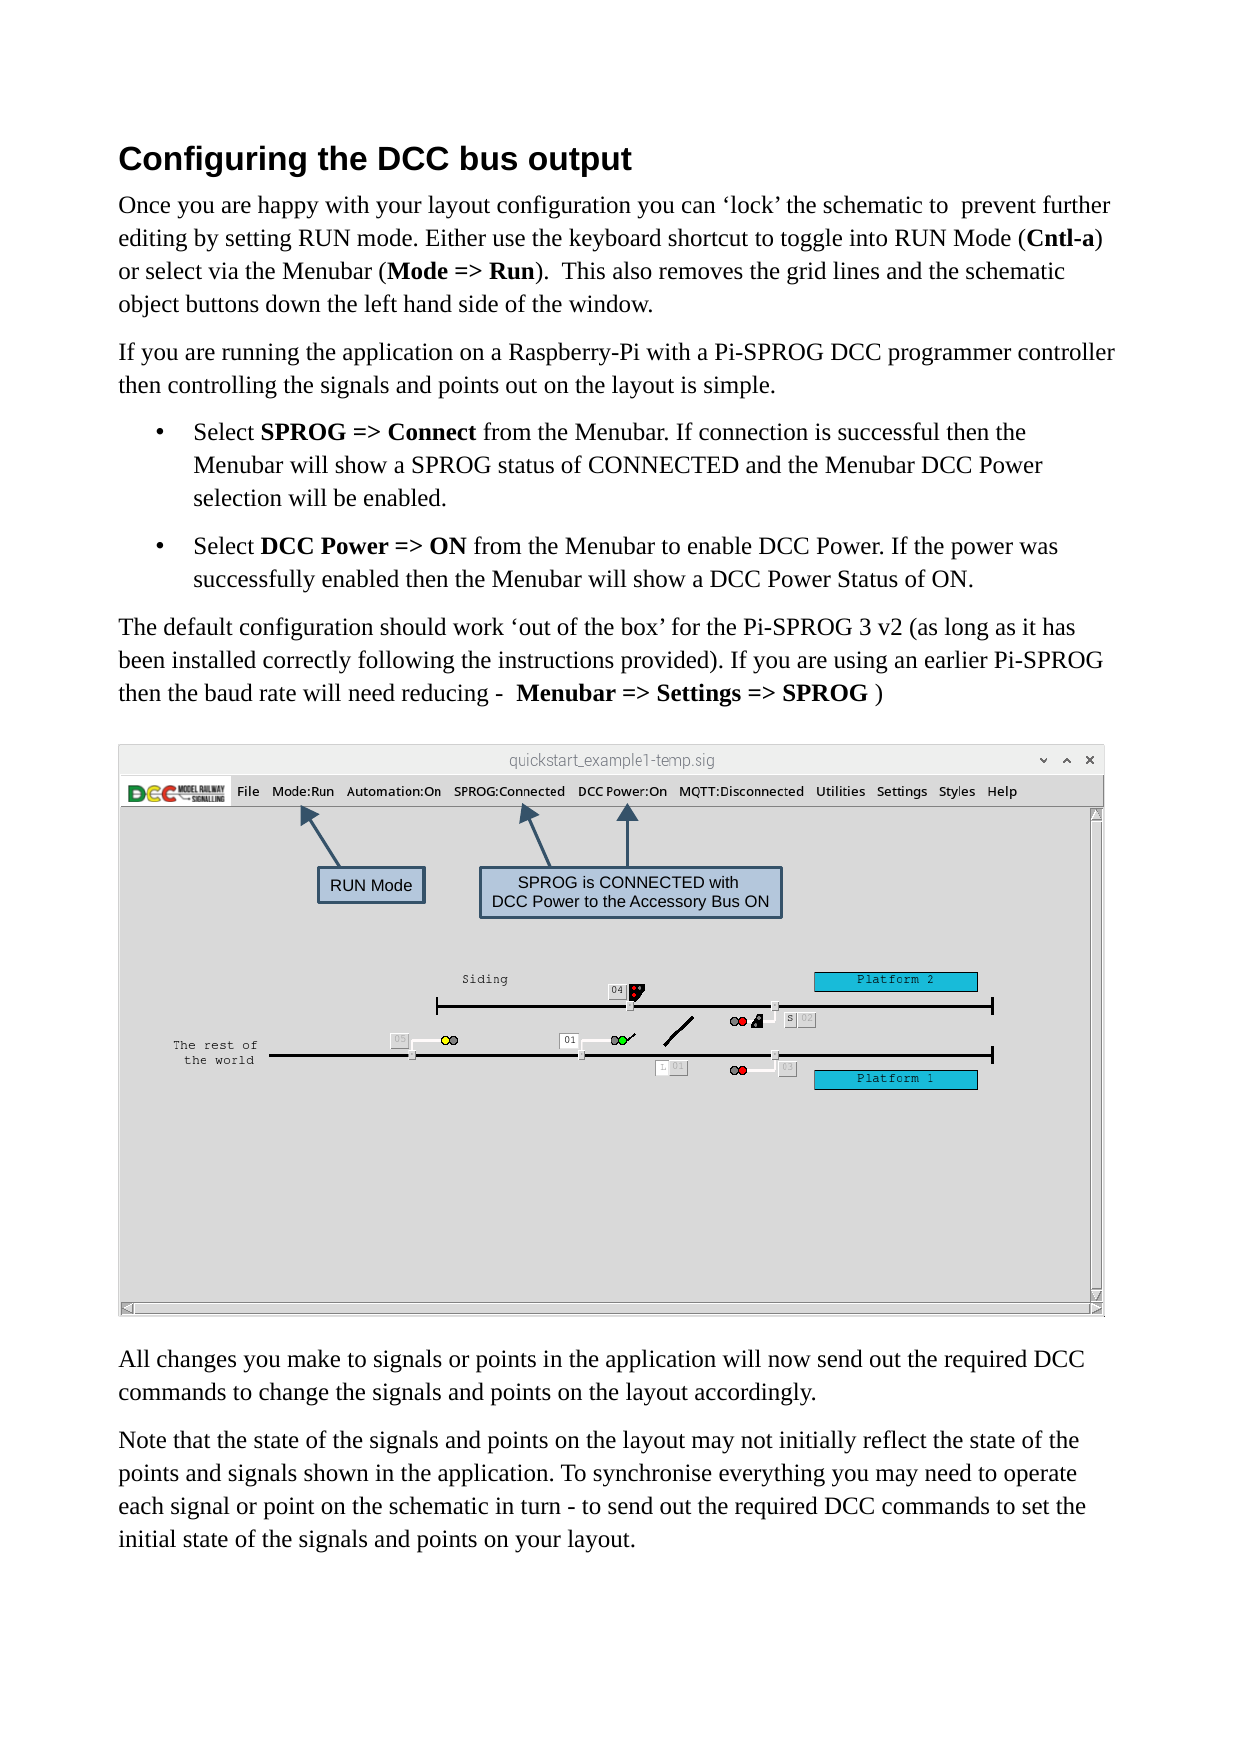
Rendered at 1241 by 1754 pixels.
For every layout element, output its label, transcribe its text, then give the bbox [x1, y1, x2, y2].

text Note that the state of the signals and points on the layout may not initially reflect the state of the points and signals shown in the application. To synchronise everything you may need to operate each signal or point on the schematic in turn - to send out the required DCC commands to set the initial state of the signals and points on your layout. [118, 1425, 1122, 1553]
text All changes you make to signals or points in the application will now send out the required DCC commands to change the signals and points on the layout accordingly. [118, 1344, 1122, 1406]
list Select SPROG => Connect from the Menubar. If connection is successful then the Menubar will show a SPROG status of CONNECTED and the Menubar DCC Power selection will be enabled. [156, 417, 1122, 512]
picture [118, 744, 1105, 1317]
subtitle Configuring the DCC bus output [118, 139, 1122, 178]
list Select DCC Power => ON from the Menubar to enable DCC Power. If the power was successfully enabled then the Menubar will show a DCC Power Status of ON. [156, 531, 1122, 593]
text The default configuration should work ‘out of the box’ for the Pi-SPROG 3 v2 (as long as it has been installed correctly following the instructions provided). If you are using an earlier Pi-SPROG then the baud rate will need reducing - Menubar => Settings => SPROG ) [118, 612, 1122, 706]
text If you are running the application on a Raspberry-Pi with a Pi-SPROG DCC programmer controller then controlling the signals and points out on the layout is simple. [118, 337, 1122, 398]
text Once you are happy with your layout configuration you can ‘lock’ the schematic to prevent further editing by setting RUN mode. Either use the keyboard shortcut to toggle into RUN Mode (Cntl-a) or select via the Menubar (Mode => Run). This also removes the grid lines and the schematic object buttons down the left hand side of the window. [118, 190, 1122, 318]
